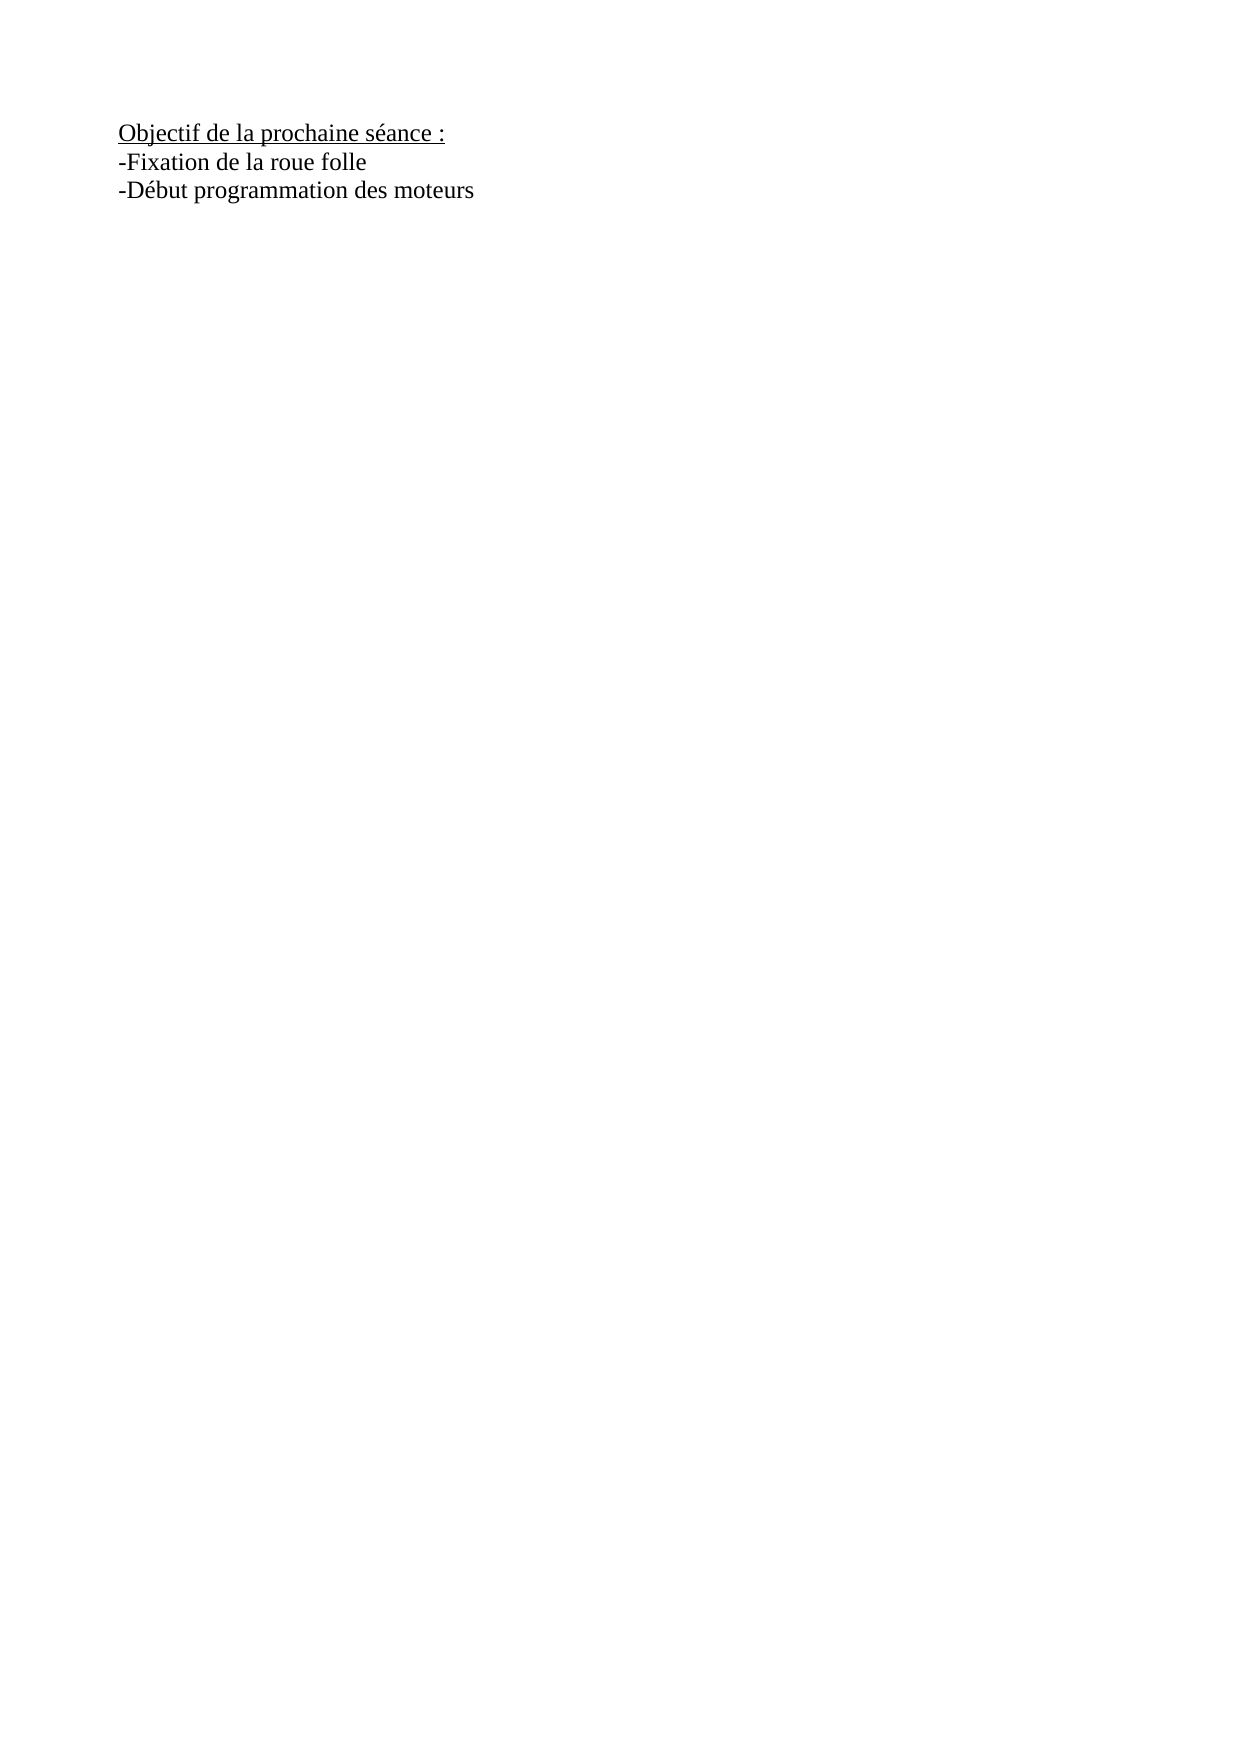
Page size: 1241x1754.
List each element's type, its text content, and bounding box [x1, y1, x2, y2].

text Objectif de la prochaine séance : [118, 118, 1122, 147]
text -Fixation de la roue folle [118, 147, 1122, 176]
text -Début programmation des moteurs [118, 176, 1122, 204]
